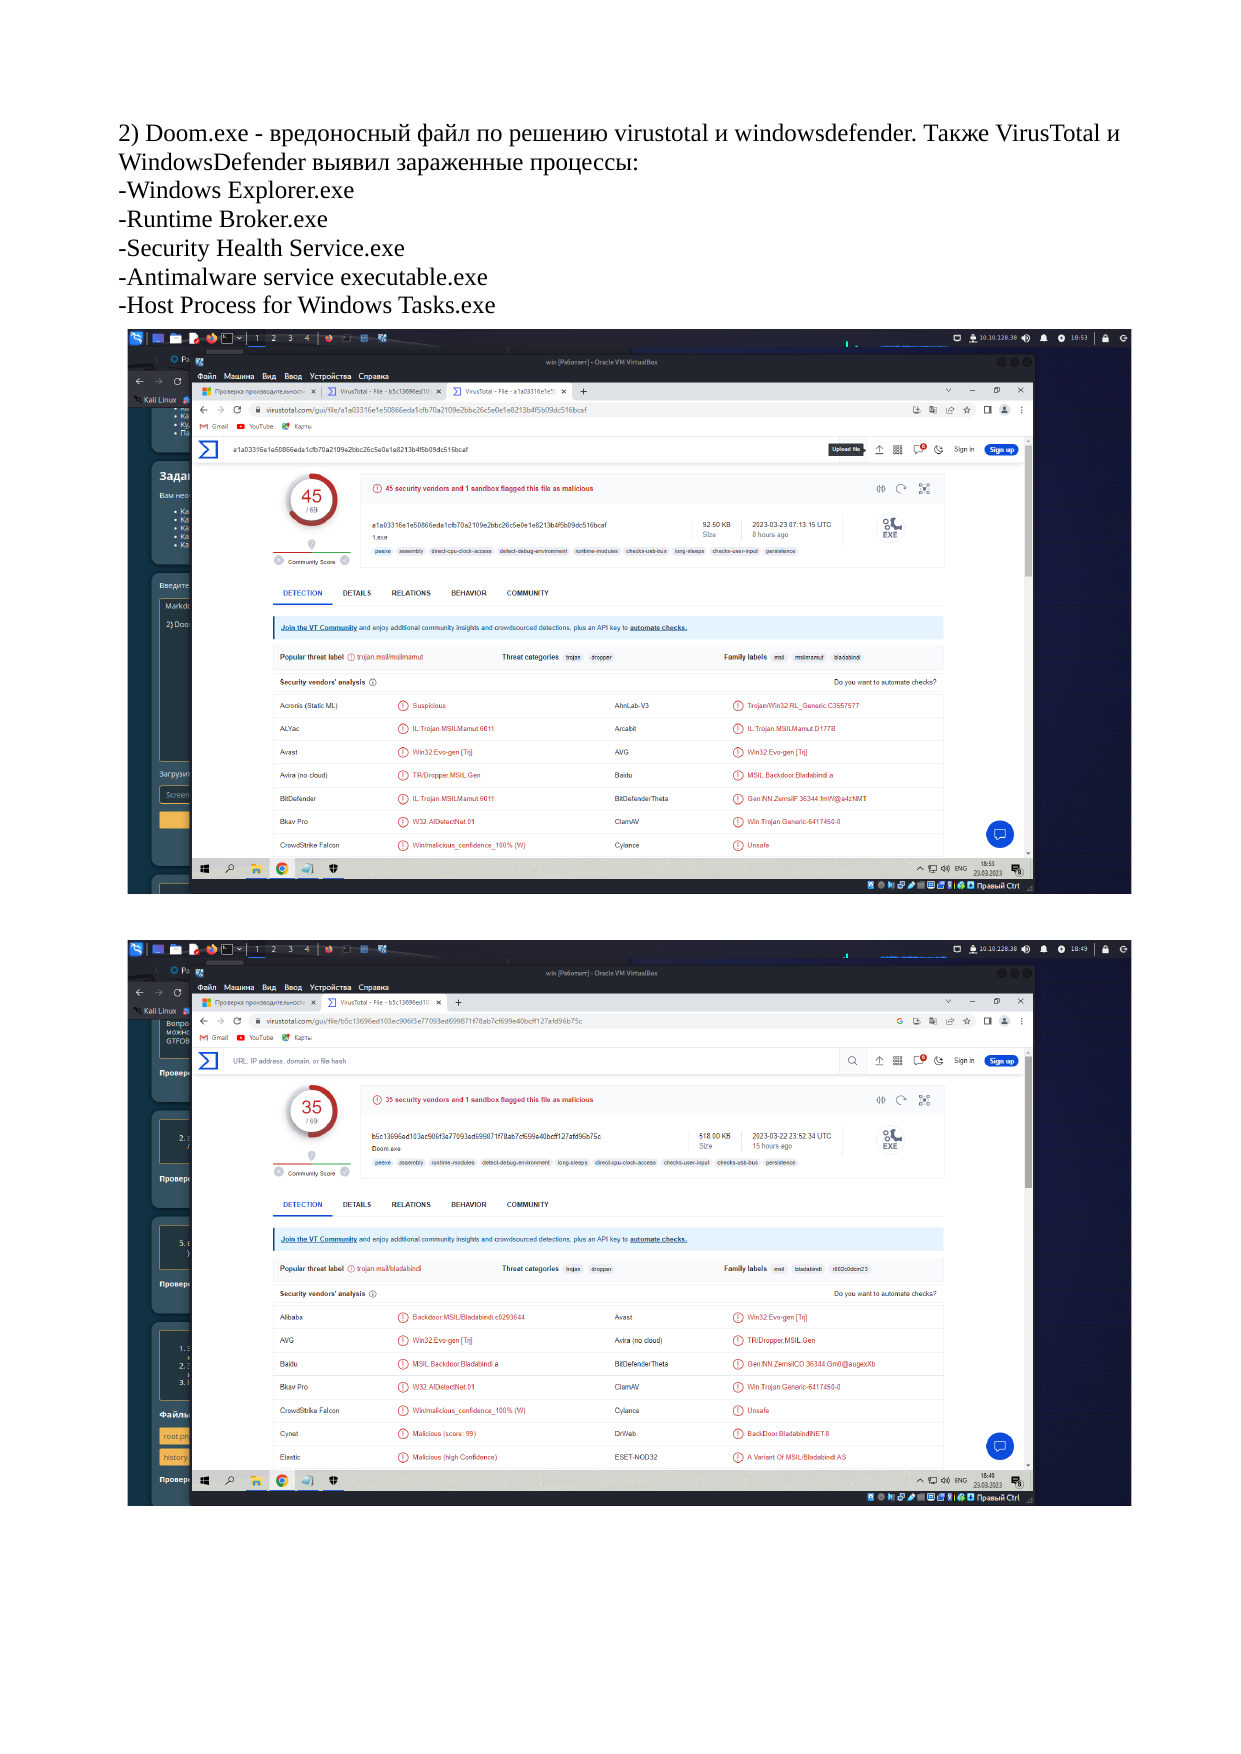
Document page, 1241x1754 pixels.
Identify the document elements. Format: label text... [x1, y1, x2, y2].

text -Windows Explorer.exe [118, 176, 1122, 204]
picture [127, 329, 1132, 894]
text 2) Doom.exe - вредоносный файл по решению virustotal и windowsdefender. Также VirusTotal и WindowsDefender выявил зараженные процессы: [118, 118, 1122, 176]
text -Security Health Service.exe [118, 233, 1122, 262]
text -Antimalware service executable.exe [118, 262, 1122, 291]
picture [127, 940, 1132, 1506]
text -Runtime Broker.exe [118, 204, 1122, 233]
text -Host Process for Windows Tasks.exe [118, 291, 1122, 319]
